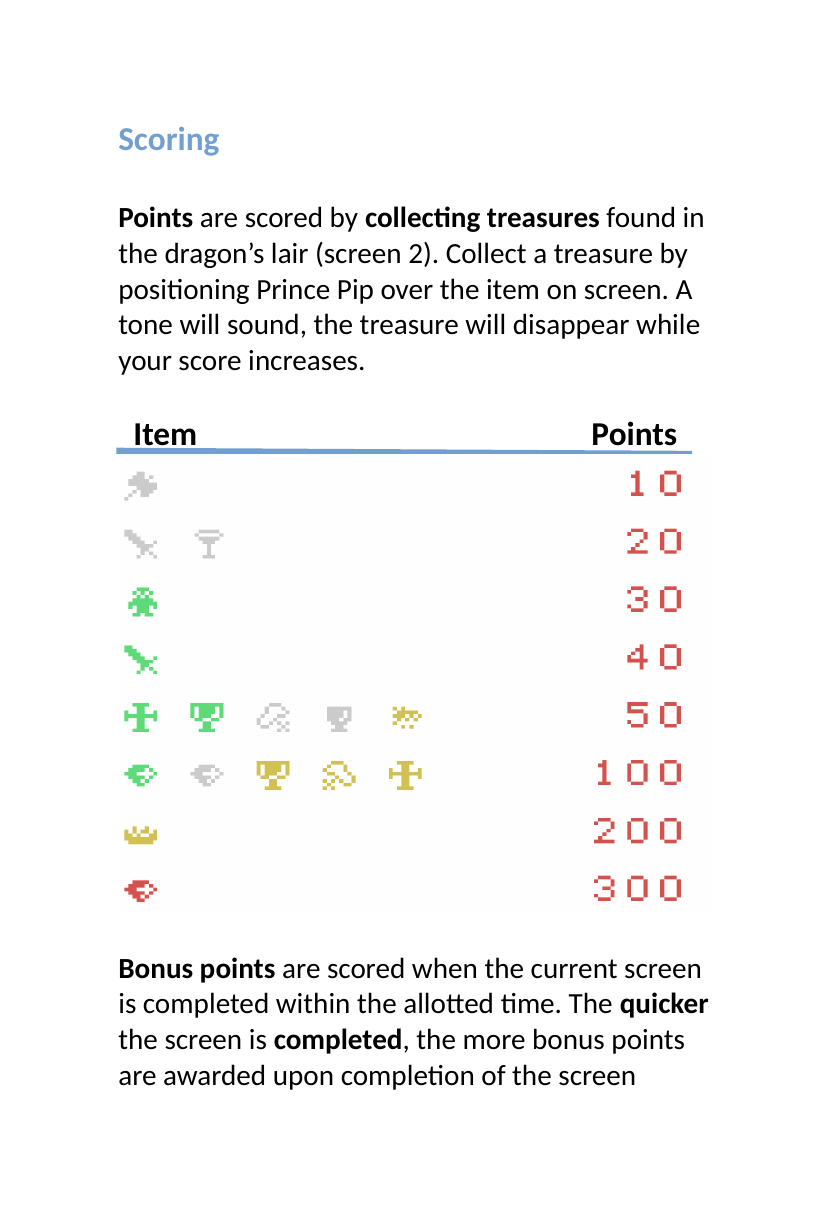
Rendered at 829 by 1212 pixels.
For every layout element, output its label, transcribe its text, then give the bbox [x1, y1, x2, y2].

text Scoring [118, 118, 710, 159]
picture [118, 454, 710, 915]
text Points are scored by collecting treasures found in the dragon’s lair (screen 2). Collect a treasure by positioning Prince Pip over the item on screen. A tone will sound, the treasure will disappear while your score increases. [118, 199, 710, 378]
text Item Points [118, 413, 710, 454]
text Bonus points are scored when the current screen is completed within the allotted time. The quicker the screen is completed, the more bonus points are awarded upon completion of the screen [118, 950, 710, 1092]
